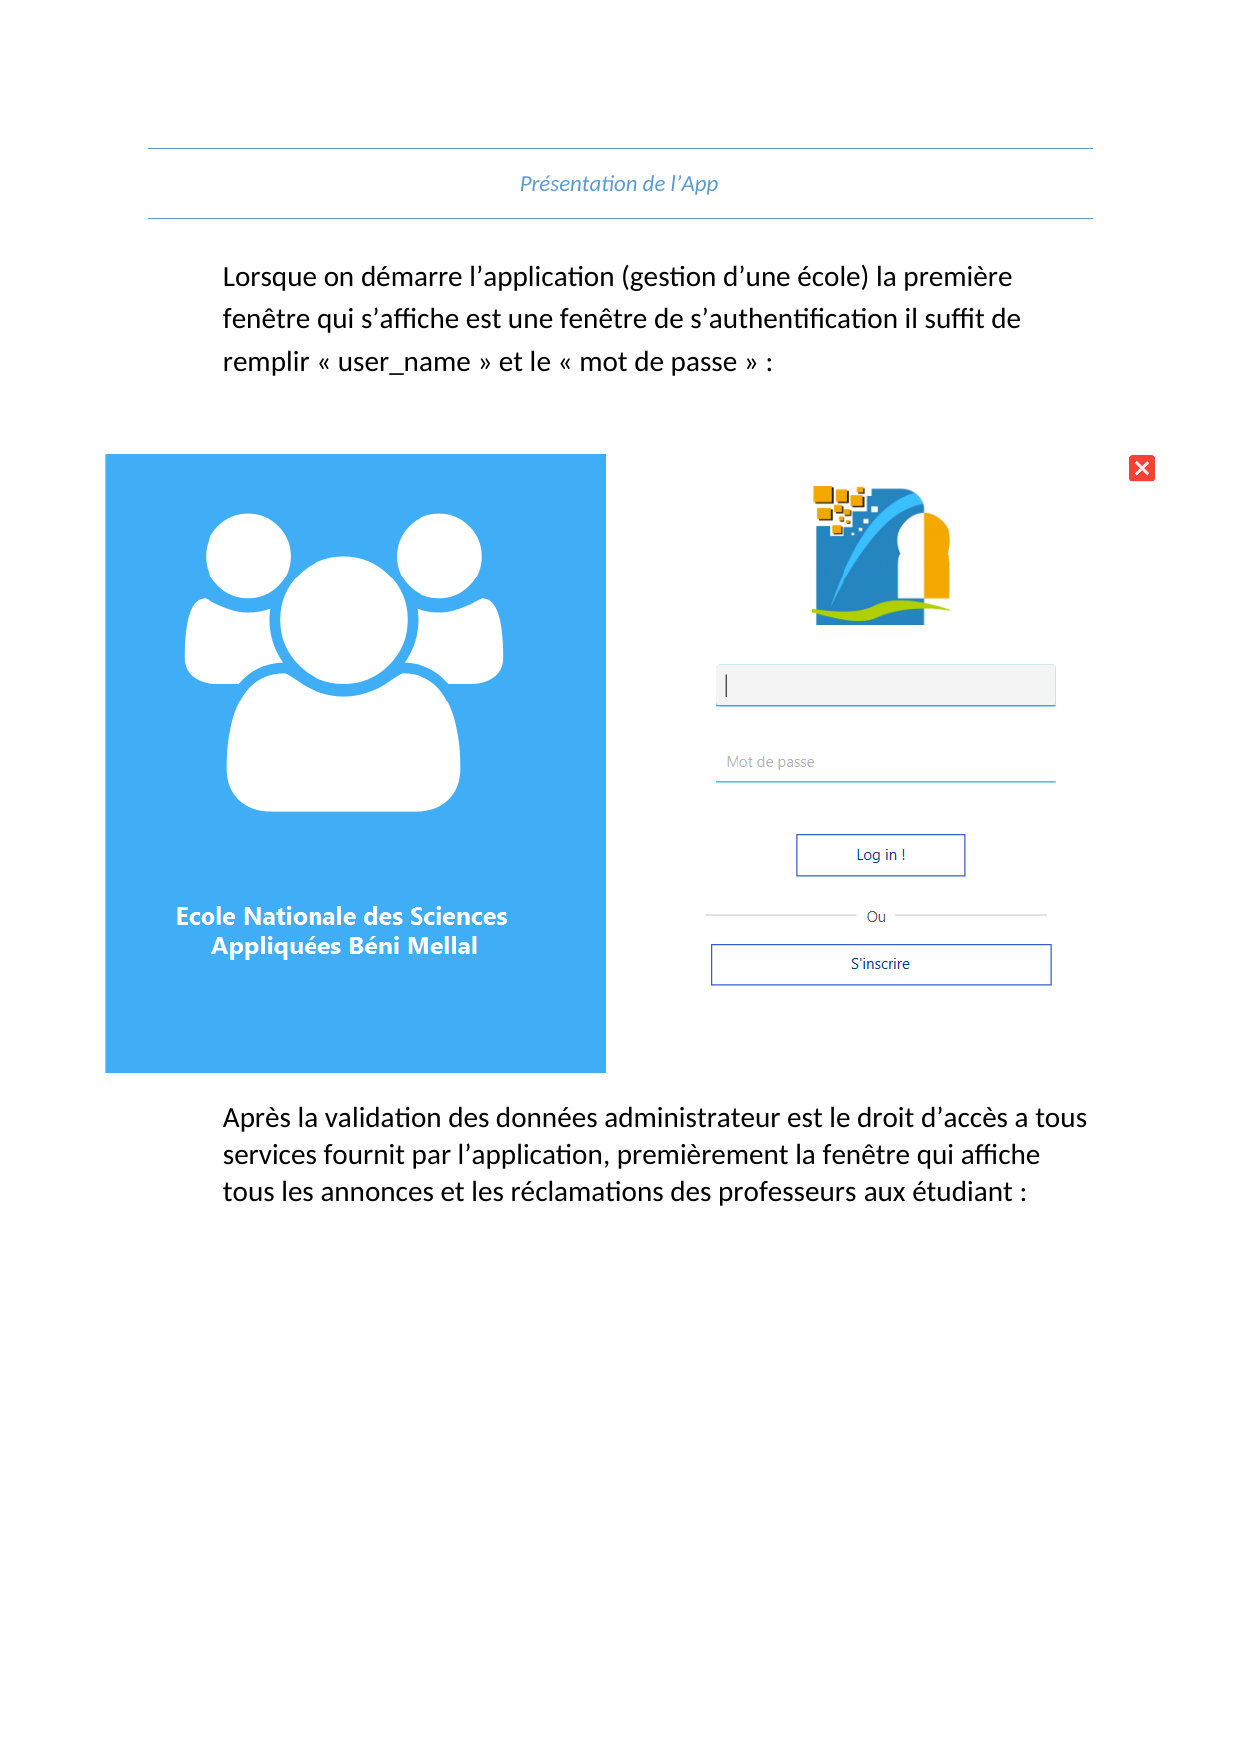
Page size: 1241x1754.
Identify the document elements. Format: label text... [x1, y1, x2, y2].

text Présentation de l’App [148, 149, 1093, 218]
list Lorsque on démarre l’application (gestion d’une école) la première fenêtre qui s’affiche est une fenêtre de s’authentification il suffit de remplir « user_name » et le « mot de passe » : [223, 258, 1093, 379]
list Après la validation des données administrateur est le droit d’accès a tous services fournit par l’application, premièrement la fenêtre qui affiche tous les annonces et les réclamations des professeurs aux étudiant : [223, 1073, 1093, 1209]
